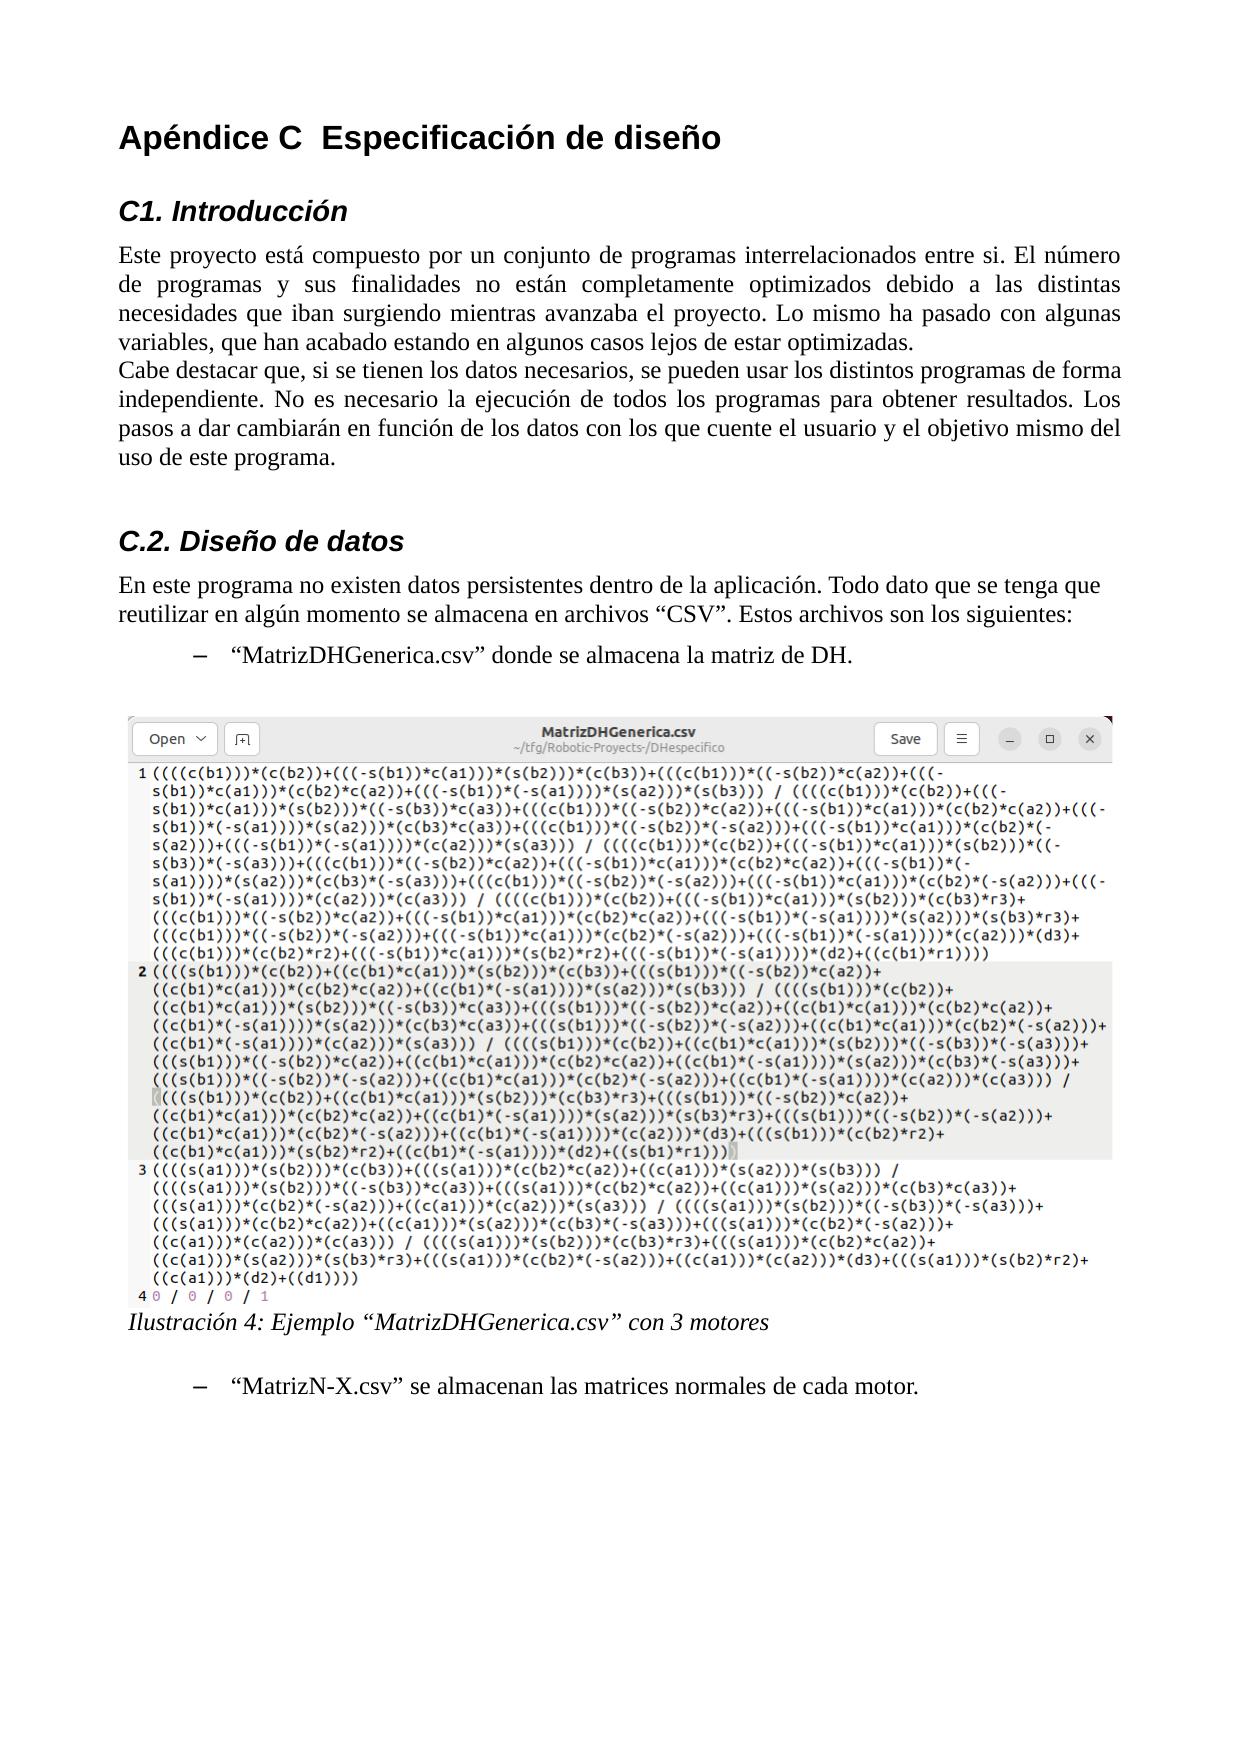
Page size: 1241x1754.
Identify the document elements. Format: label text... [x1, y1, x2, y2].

subtitle C.2. Diseño de datos [118, 524, 1122, 558]
subtitle C1. Introducción [118, 194, 1122, 228]
text En este programa no existen datos persistentes dentro de la aplicación. Todo dato que se tenga que reutilizar en algún momento se almacena en archivos “CSV”. Estos archivos son los siguientes: [118, 570, 1122, 628]
text Cabe destacar que, si se tienen los datos necesarios, se pueden usar los distintos programas de forma independiente. No es necesario la ejecución de todos los programas para obtener resultados. Los pasos a dar cambiarán en función de los datos con los que cuente el usuario y el objetivo mismo del uso de este programa. [118, 355, 1122, 470]
subtitle Apéndice C Especificación de diseño [118, 118, 1122, 157]
text Este proyecto está compuesto por un conjunto de programas interrelacionados entre si. El número de programas y sus finalidades no están completamente optimizados debido a las distintas necesidades que iban surgiendo mientras avanzaba el proyecto. Lo mismo ha pasado con algunas variables, que han acabado estando en algunos casos lejos de estar optimizadas. [118, 240, 1122, 355]
list “MatrizDHGenerica.csv” donde se almacena la matriz de DH. [193, 640, 1122, 669]
text Ilustración 4: Ejemplo “MatrizDHGenerica.csv” con 3 motores [128, 1308, 1112, 1336]
list “MatrizN-X.csv” se almacenan las matrices normales de cada motor. [193, 1371, 1122, 1400]
picture [127, 716, 1113, 1308]
